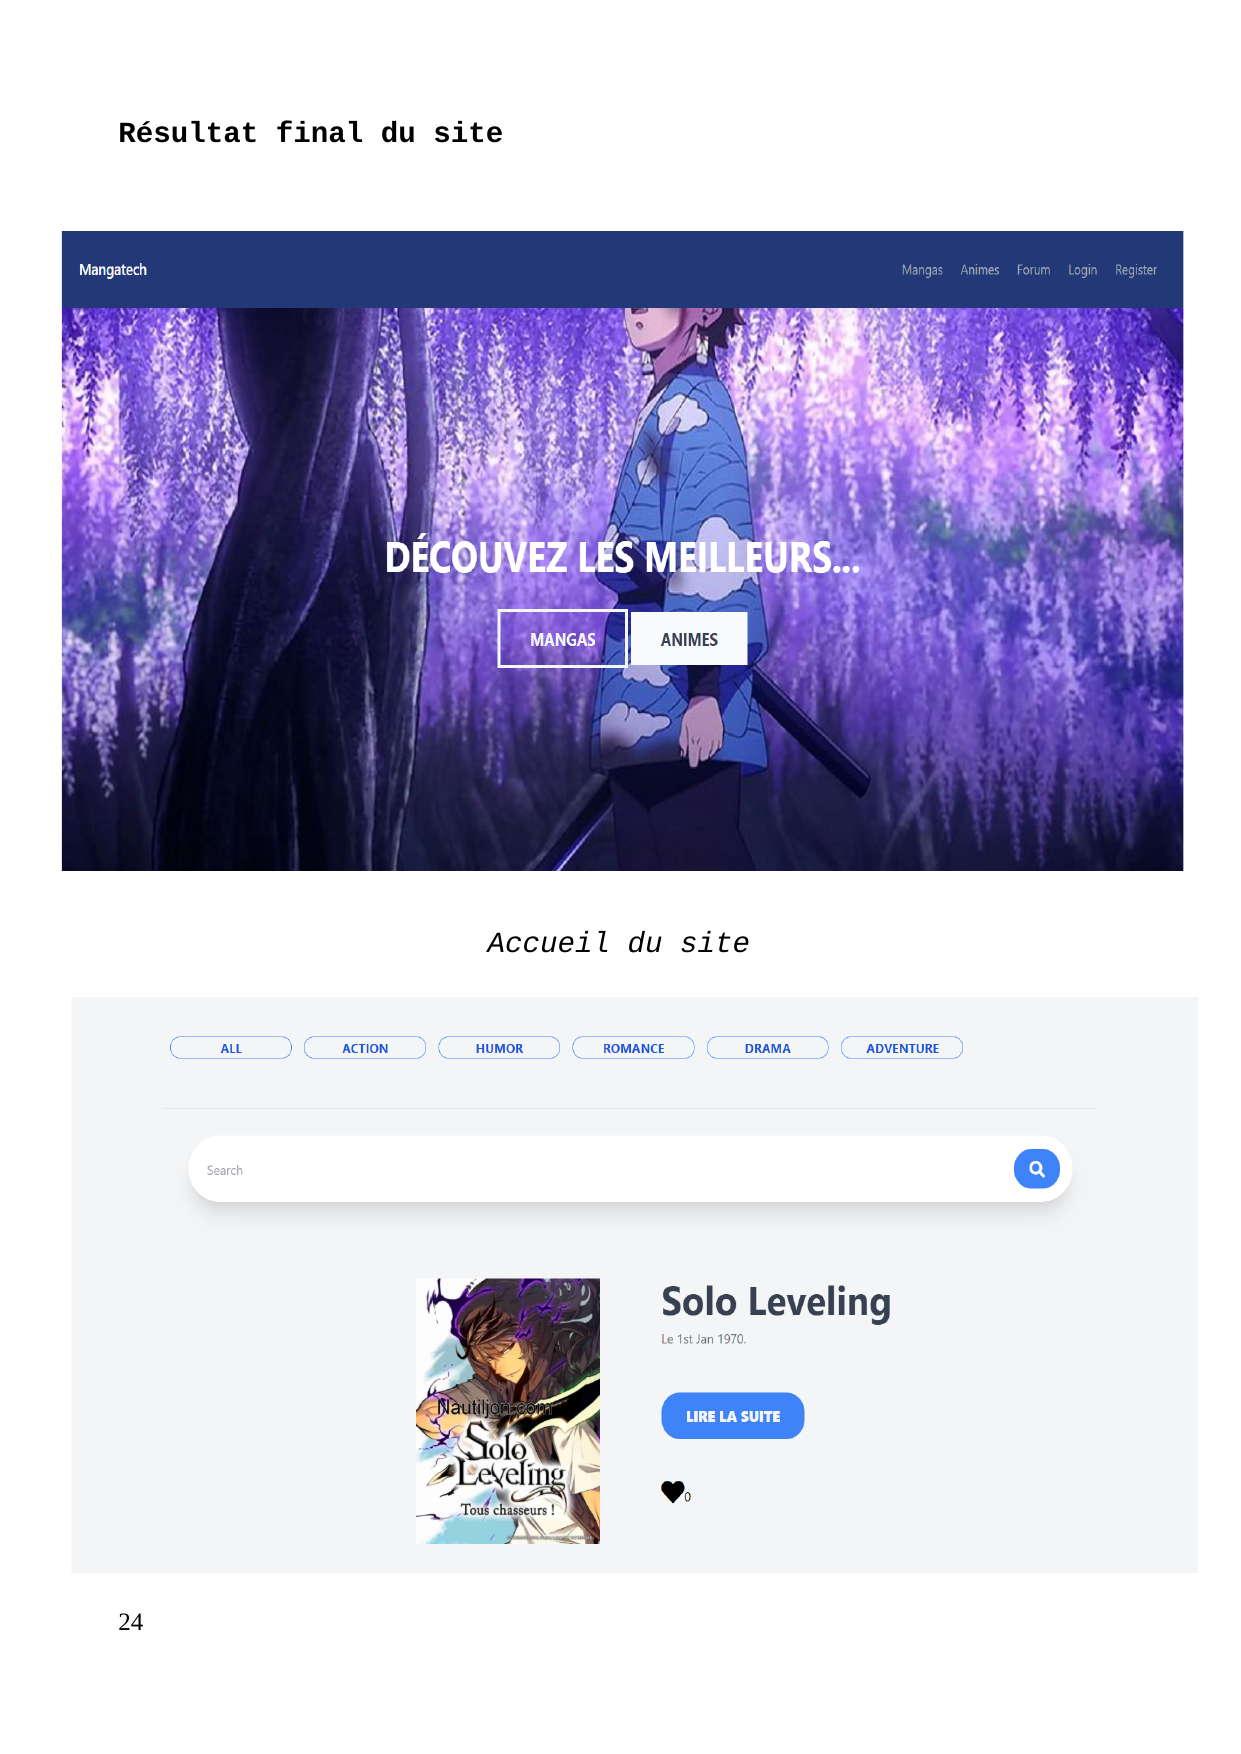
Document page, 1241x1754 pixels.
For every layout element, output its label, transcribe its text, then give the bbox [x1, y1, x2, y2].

picture [71, 997, 1198, 1573]
text Accueil du site [118, 928, 1122, 961]
text Résultat final du site [118, 118, 1122, 151]
picture [61, 231, 1184, 871]
